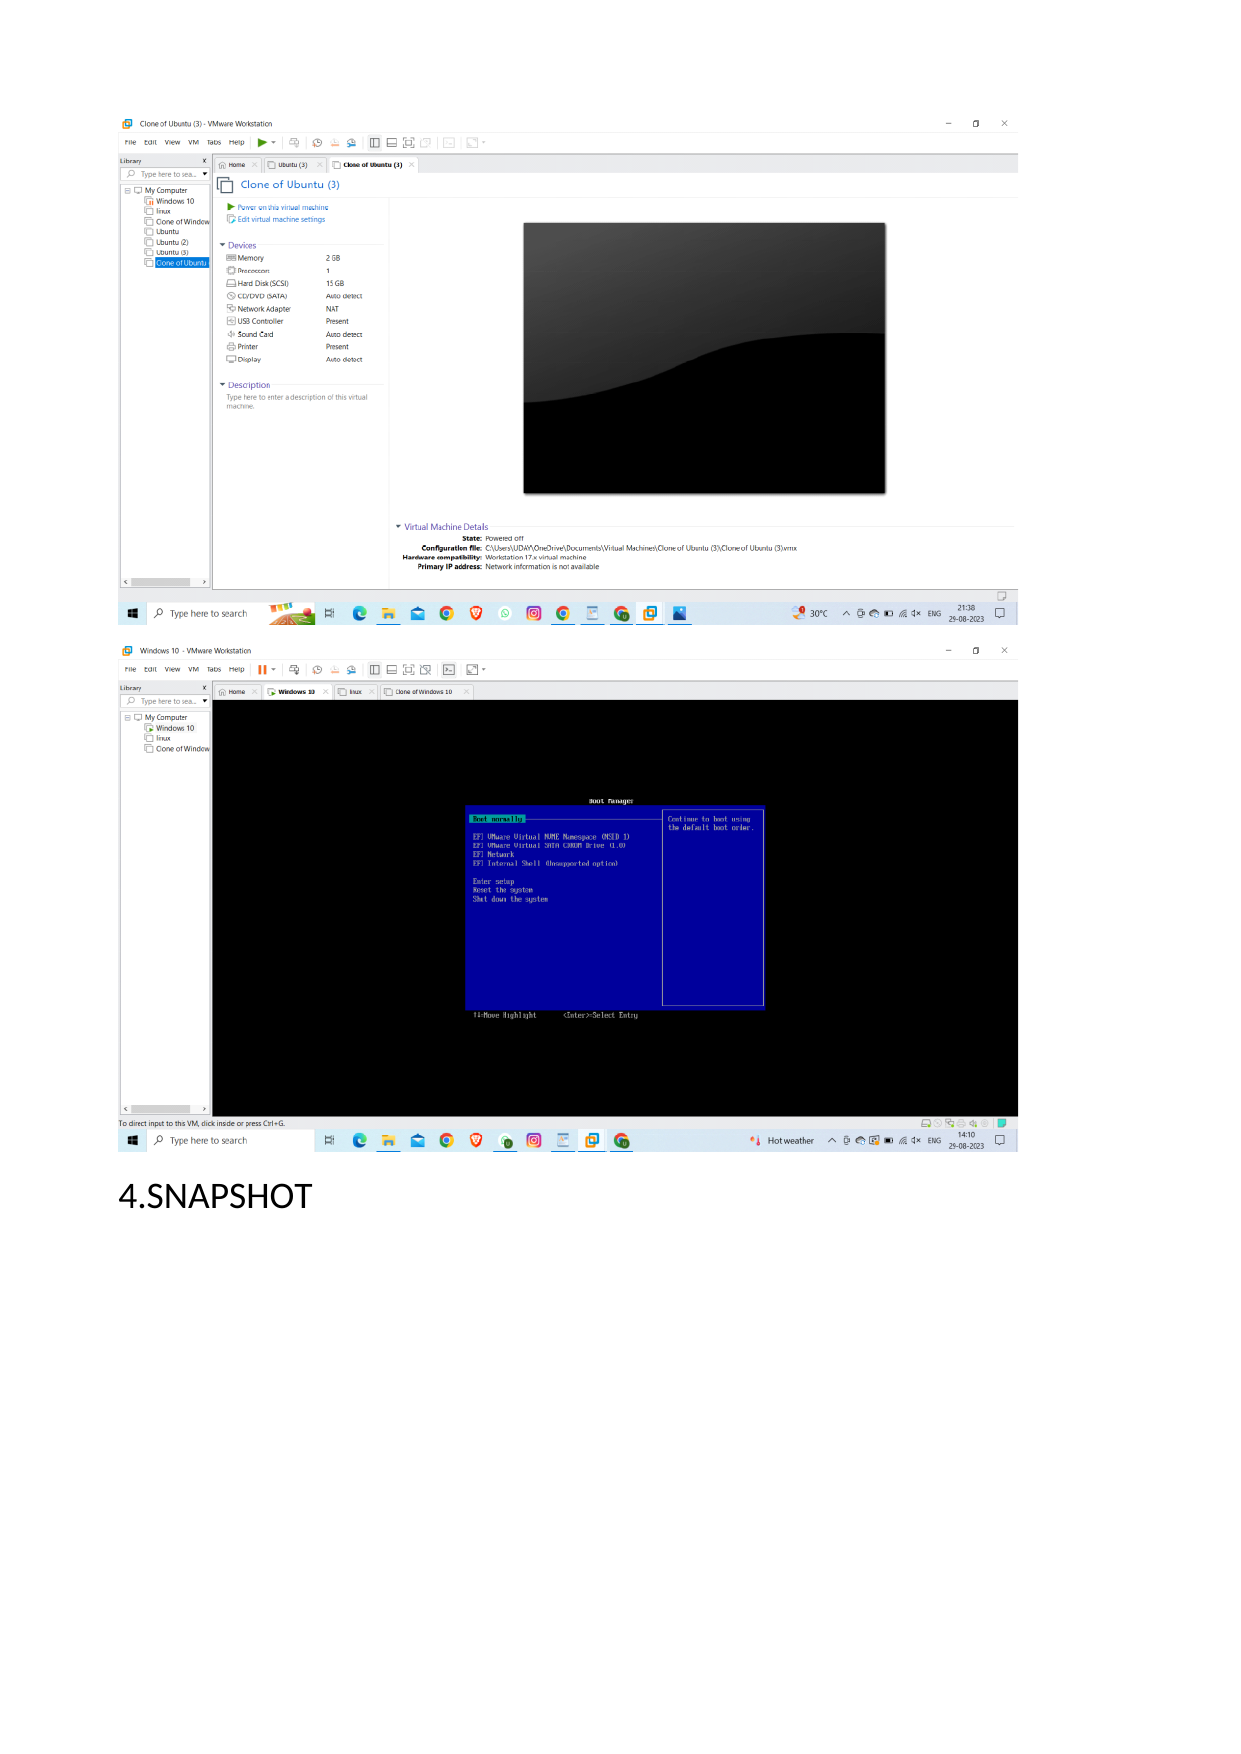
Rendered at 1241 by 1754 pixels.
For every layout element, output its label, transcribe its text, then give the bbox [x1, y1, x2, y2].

text 4.SNAPSHOT [118, 1172, 1122, 1218]
